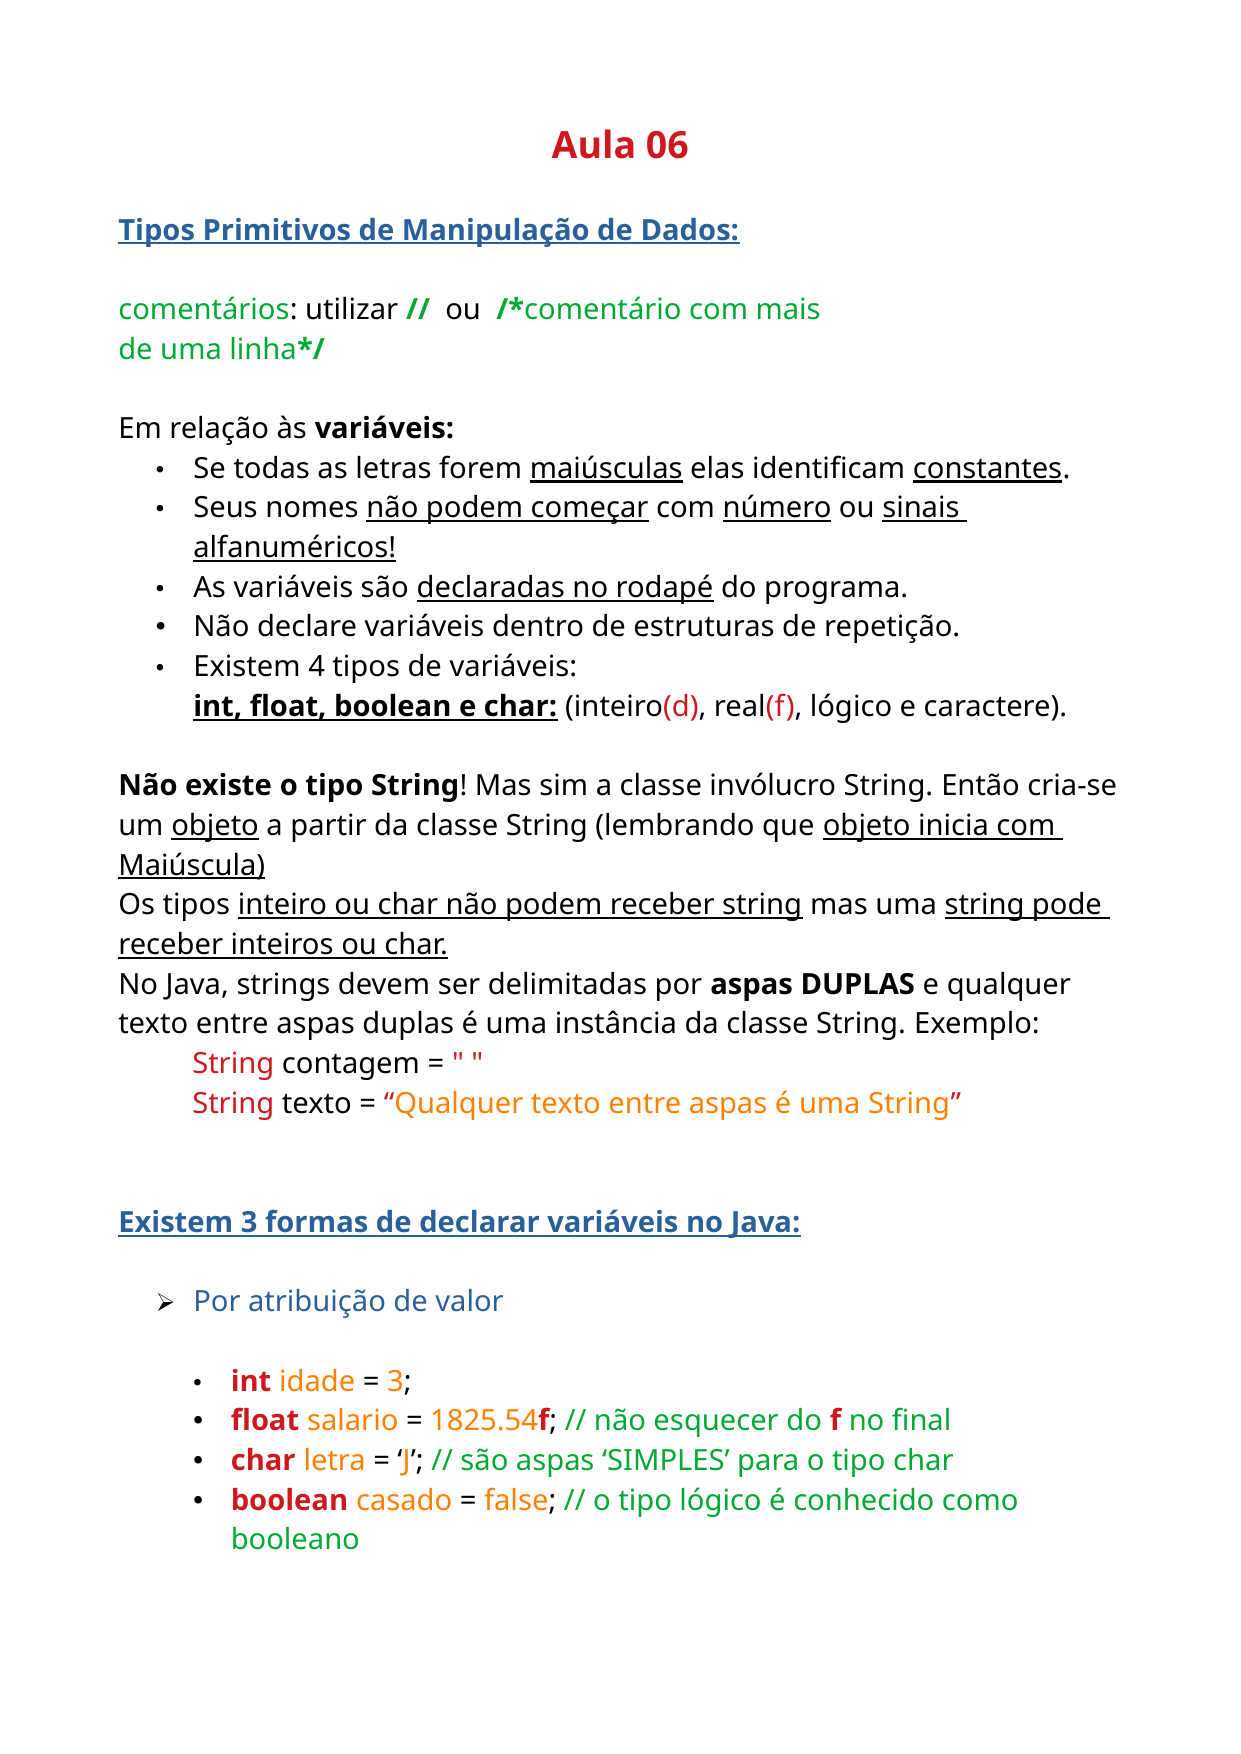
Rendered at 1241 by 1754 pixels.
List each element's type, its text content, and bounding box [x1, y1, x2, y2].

list float salario = 1825.54f; // não esquecer do f no final [193, 1399, 1122, 1439]
list Seus nomes não podem começar com número ou sinais alfanuméricos! [156, 487, 1122, 566]
list Não declare variáveis dentro de estruturas de repetição. [156, 606, 1122, 645]
list char letra = ‘J’; // são aspas ‘SIMPLES’ para o tipo char [193, 1439, 1122, 1479]
text String texto = “Qualquer texto entre aspas é uma String” [118, 1082, 1122, 1122]
list Se todas as letras forem maiúsculas elas identificam constantes. [156, 447, 1122, 487]
text Aula 06 [118, 118, 1122, 169]
text Em relação às variáveis: [118, 407, 1122, 447]
list boolean casado = false; // o tipo lógico é conhecido como booleano [193, 1479, 1122, 1558]
text No Java, strings devem ser delimitadas por aspas DUPLAS e qualquer texto entre aspas duplas é uma instância da classe String. Exemplo: [118, 963, 1122, 1042]
text Existem 3 formas de declarar variáveis no Java: [118, 1201, 1122, 1241]
text comentários: utilizar // ou /*comentário com mais [118, 288, 1122, 328]
list Existem 4 tipos de variáveis: int, float, boolean e char: (inteiro(d), real(f), lógico e caractere). [156, 645, 1122, 725]
text String contagem = " " [118, 1042, 1122, 1082]
list int idade = 3; [193, 1360, 1122, 1399]
list Por atribuição de valor [156, 1280, 1122, 1320]
text Não existe o tipo String! Mas sim a classe invólucro String. Então cria-se um objeto a partir da classe String (lembrando que objeto inicia com Maiúscula) [118, 764, 1122, 883]
text Os tipos inteiro ou char não podem receber string mas uma string pode receber inteiros ou char. [118, 883, 1122, 963]
text Tipos Primitivos de Manipulação de Dados: [118, 209, 1122, 248]
text de uma linha*/ [118, 328, 1122, 368]
list As variáveis são declaradas no rodapé do programa. [156, 566, 1122, 606]
